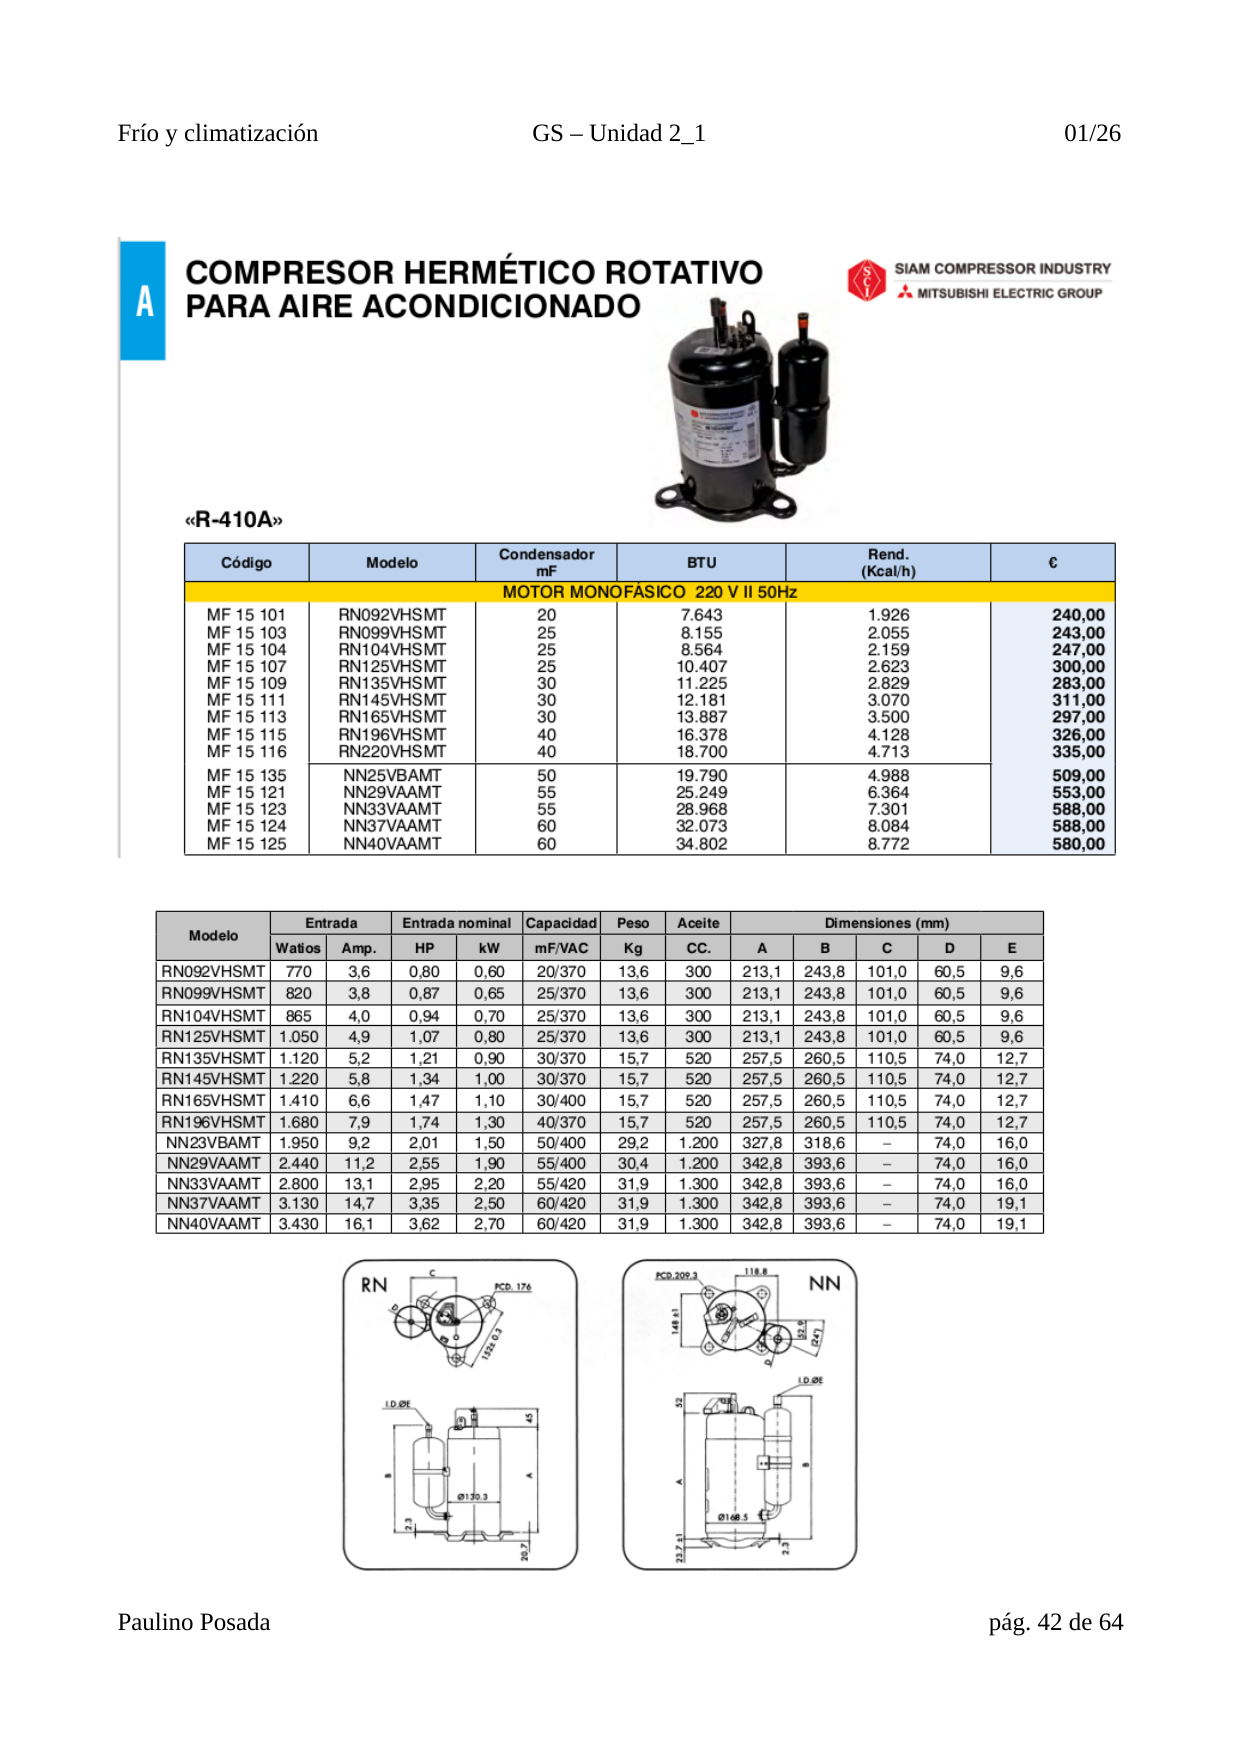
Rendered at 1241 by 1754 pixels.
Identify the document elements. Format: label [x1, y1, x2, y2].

picture [150, 904, 1051, 1574]
picture [117, 237, 1122, 858]
